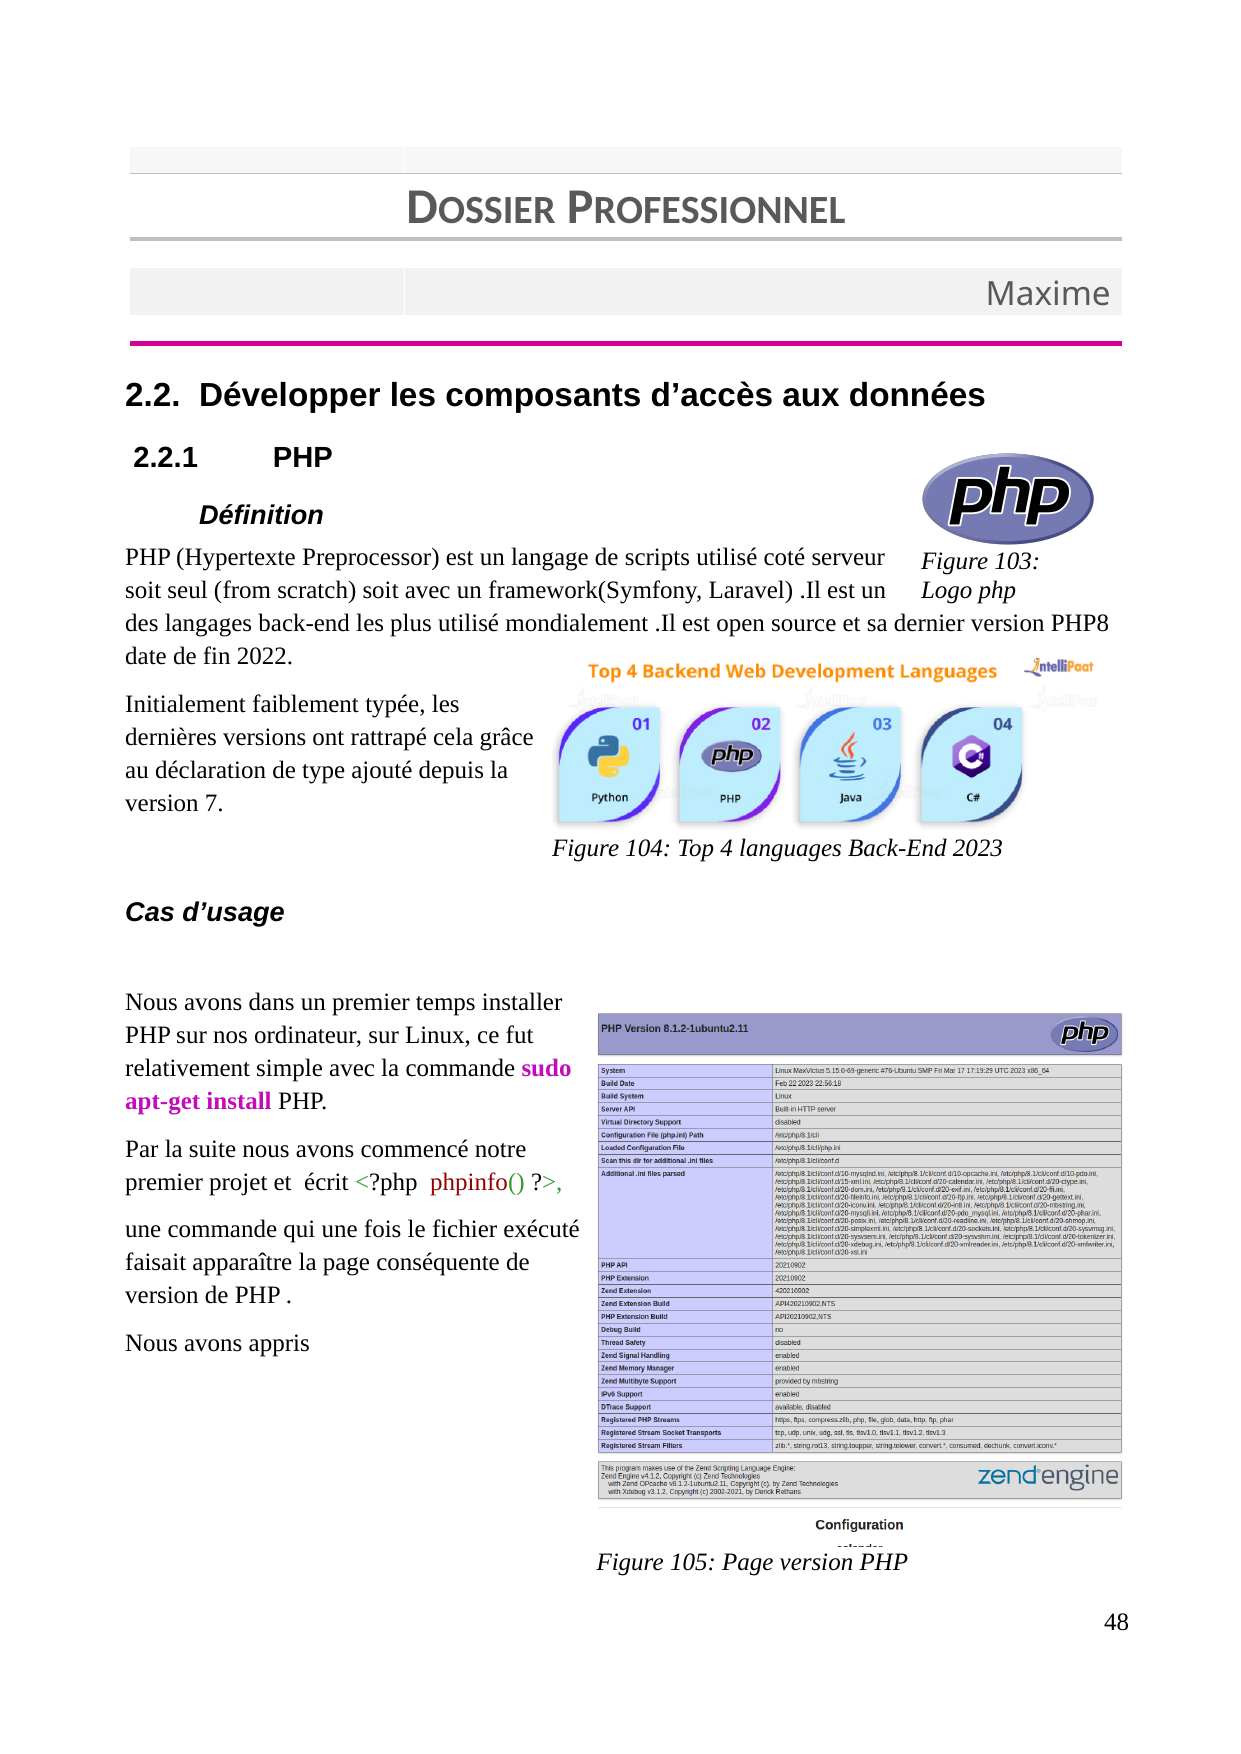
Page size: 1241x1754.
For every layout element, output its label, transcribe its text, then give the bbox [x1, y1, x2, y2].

text Initialement faiblement typée, les dernières versions ont rattrapé cela grâce au déclaration de type ajouté depuis la version 7. [125, 689, 551, 817]
text Figure 105: Page version PHP [596, 1547, 1123, 1575]
text PHP (Hypertexte Preprocessor) est un langage de scripts utilisé coté serveur soit seul (from scratch) soit avec un framework(Symfony, Laravel) .Il est un des langages back-end les plus utilisé mondialement .Il est open source et sa dernier version PHP8 date de fin 2022. [125, 542, 1123, 670]
subtitle Définition [125, 499, 920, 530]
subtitle Cas d’usage [125, 896, 1123, 927]
picture [920, 451, 1096, 547]
subtitle PHP [125, 439, 1123, 474]
subtitle Développer les composants d’accès aux données [125, 374, 1123, 413]
picture [551, 658, 1098, 833]
text Nous avons dans un premier temps installer PHP sur nos ordinateur, sur Linux, ce fut relativement simple avec la commande sudo apt-get install PHP. [125, 987, 1123, 1115]
picture [596, 1012, 1123, 1547]
text [1098, 689, 1123, 817]
subtitle [1096, 499, 1123, 530]
text une commande qui une fois le fichier exécuté faisait apparaître la page conséquente de version de PHP . [125, 1214, 596, 1309]
text Figure 103: Logo php [921, 547, 1096, 604]
text Nous avons appris [125, 1328, 596, 1357]
text Figure 104: Top 4 languages Back-End 2023 [552, 833, 1097, 862]
text Par la suite nous avons commencé notre premier projet et écrit <?php phpinfo() ?>, [125, 1134, 596, 1196]
